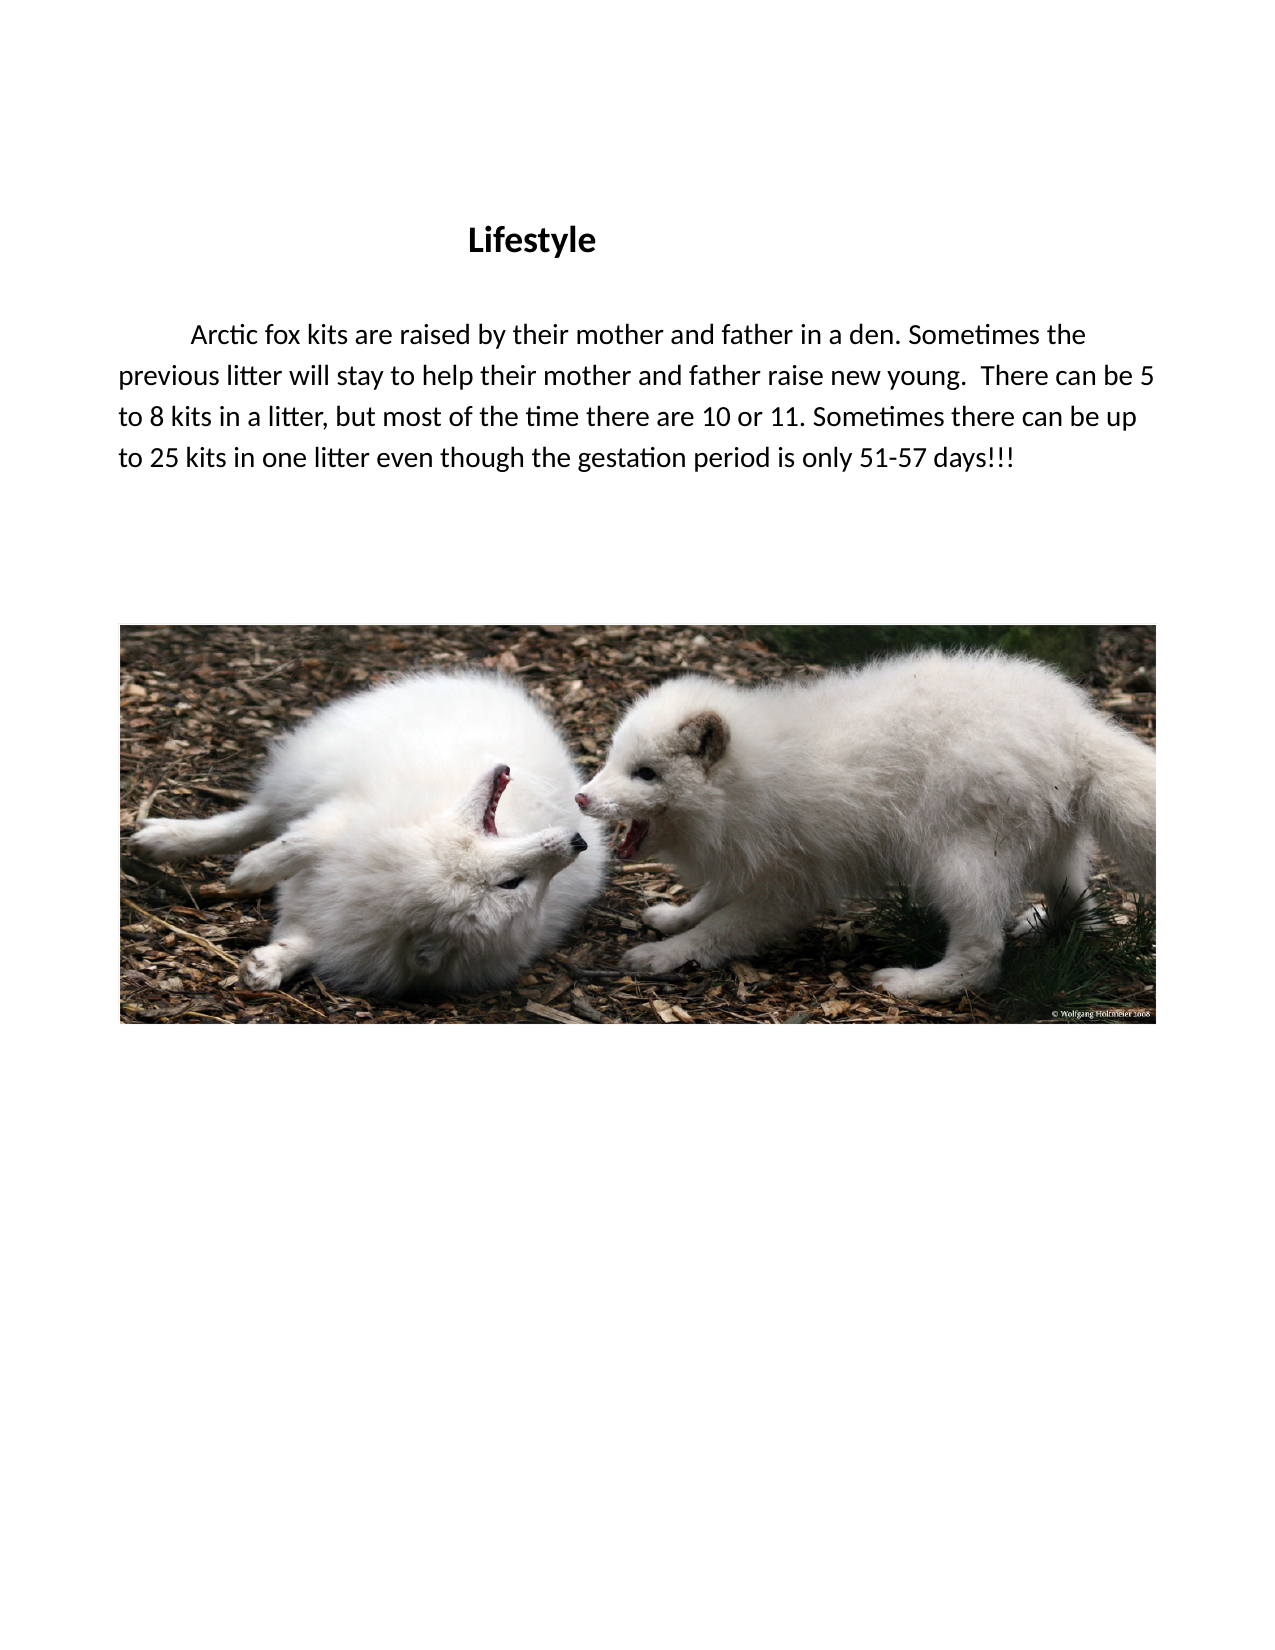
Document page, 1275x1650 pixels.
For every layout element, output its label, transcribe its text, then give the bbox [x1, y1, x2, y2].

text Arctic fox kits are raised by their mother and father in a den. Sometimes the previous litter will stay to help their mother and father raise new young. There can be 5 to 8 kits in a litter, but most of the time there are 10 or 11. Sometimes there can be up to 25 kits in one litter even though the gestation period is only 51-57 days!!! [118, 316, 1157, 474]
subtitle Lifestyle [118, 216, 1157, 262]
picture [118, 623, 1157, 1025]
